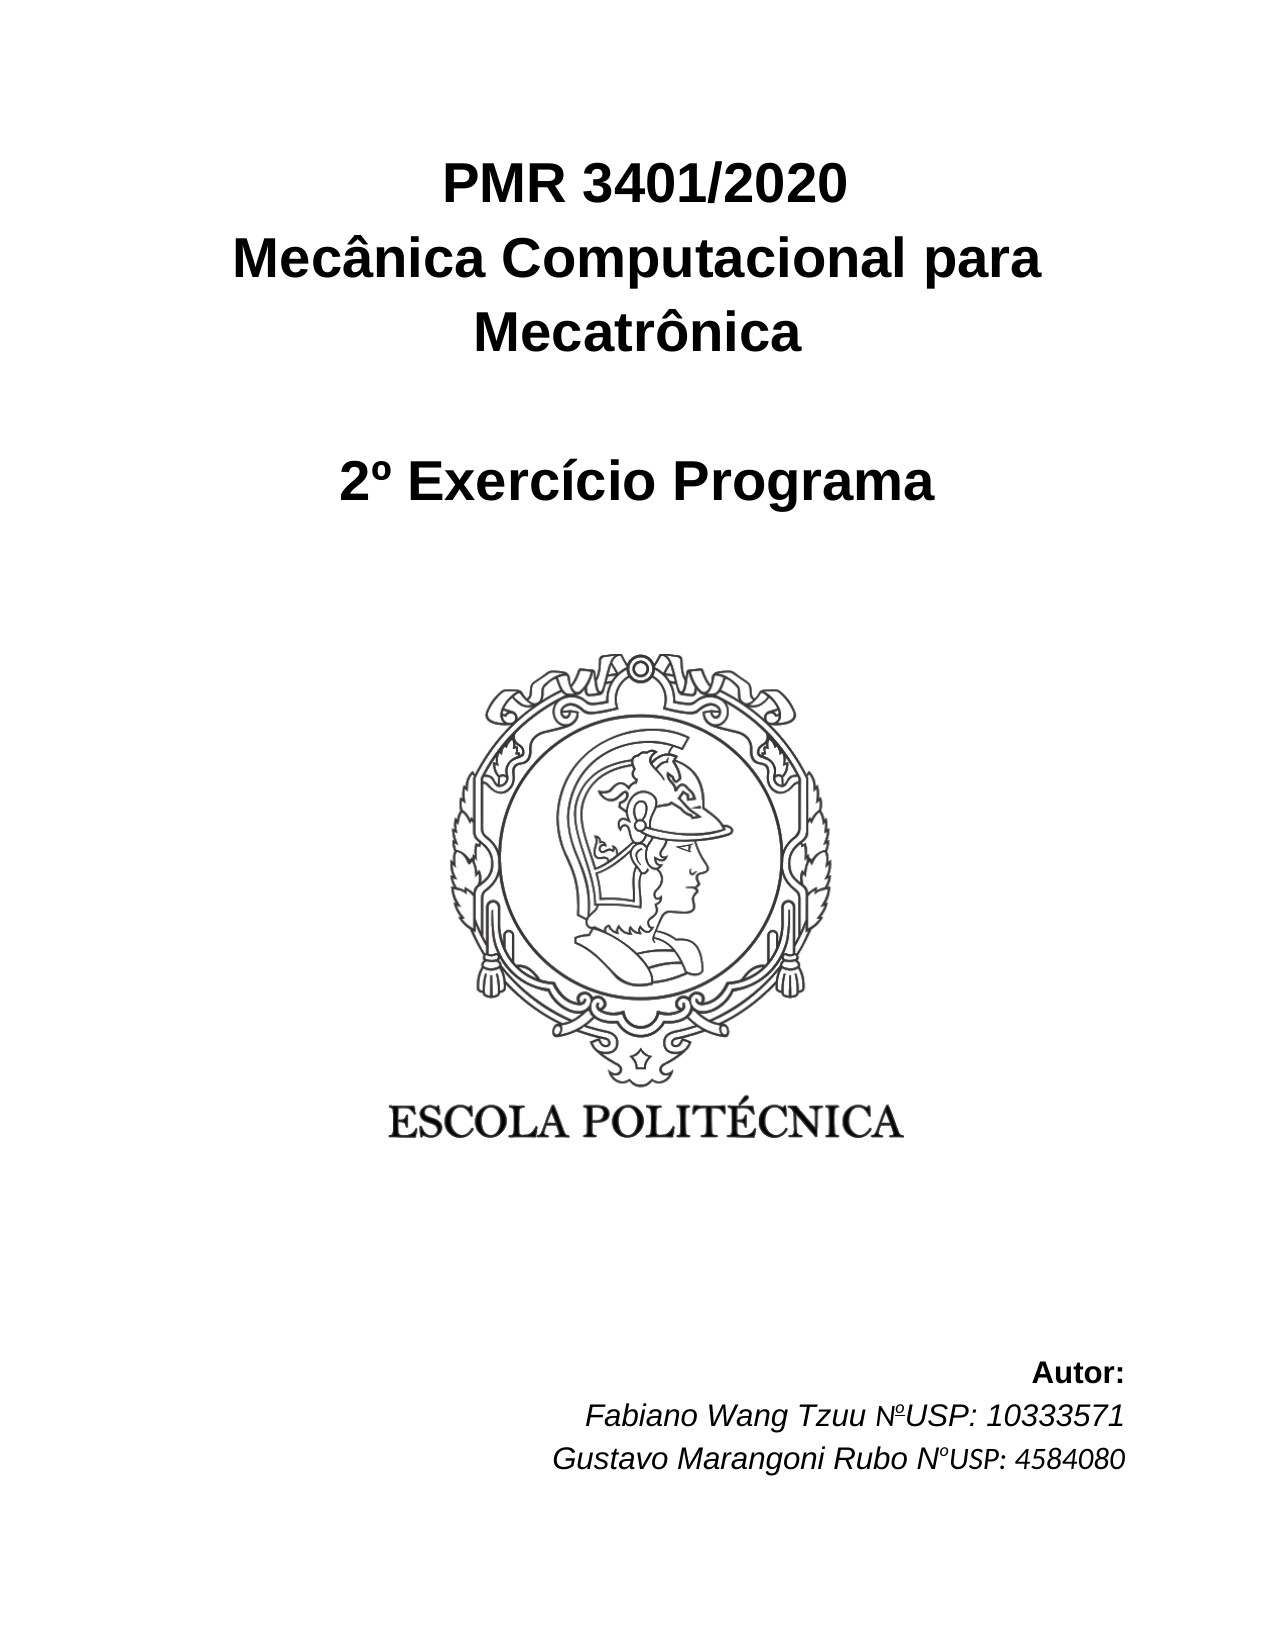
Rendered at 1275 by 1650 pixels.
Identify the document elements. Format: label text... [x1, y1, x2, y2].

picture [388, 654, 904, 1138]
text 2º Exercício Programa [150, 447, 1125, 512]
text Mecânica Computacional para Mecatrônica [150, 224, 1125, 363]
text Gustavo Marangoni Rubo NoUSP: 4584080 [150, 1439, 1125, 1477]
text Autor: [150, 1354, 1125, 1390]
text PMR 3401/2020 [150, 150, 1125, 215]
text Fabiano Wang Tzuu NoUSP: 10333571 [150, 1396, 1125, 1434]
